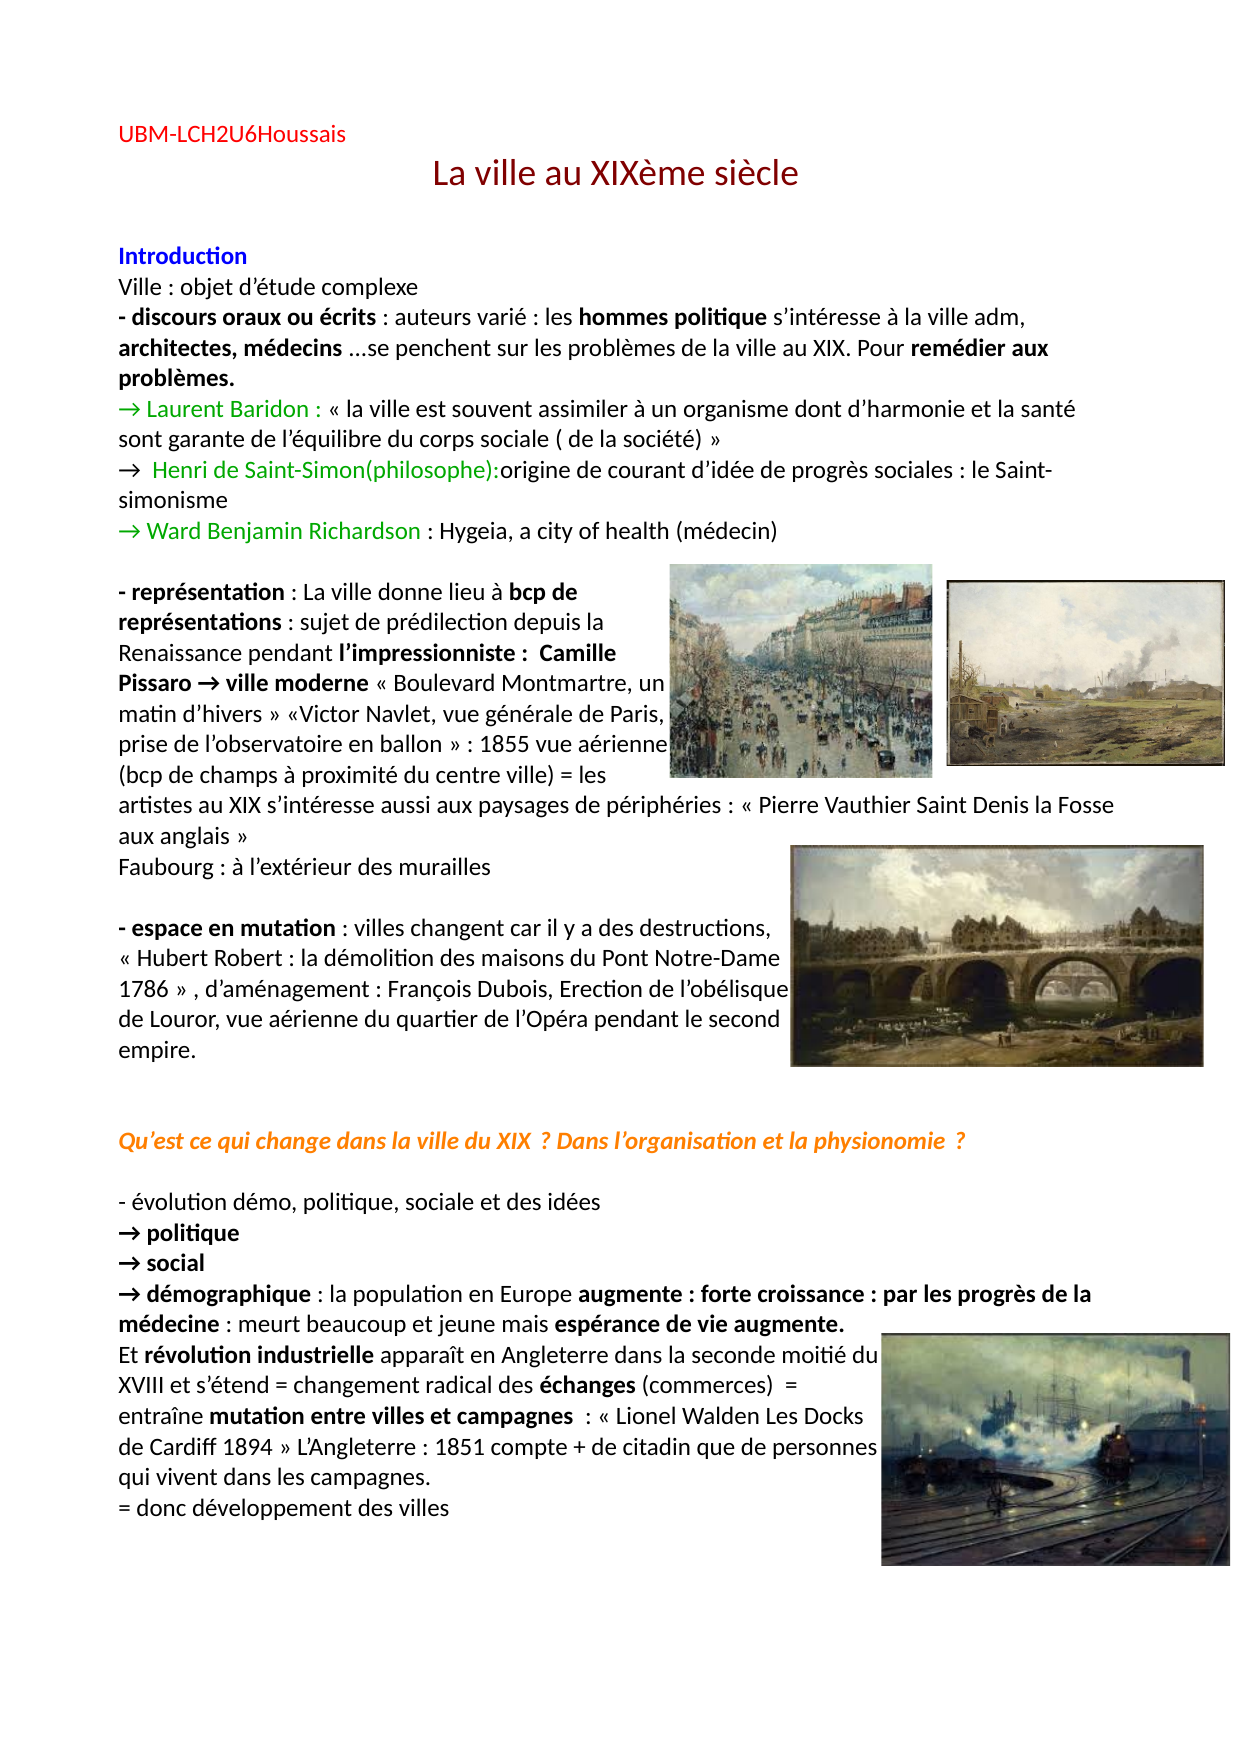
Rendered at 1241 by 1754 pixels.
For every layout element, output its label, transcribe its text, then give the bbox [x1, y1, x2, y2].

text → social [118, 1247, 1122, 1278]
text Ville : objet d’étude complexe [118, 271, 1122, 301]
text → démographique : la population en Europe augmente : forte croissance : par les progrès de la médecine : meurt beaucoup et jeune mais espérance de vie augmente. [118, 1278, 1122, 1339]
text → Laurent Baridon : « la ville est souvent assimiler à un organisme dont d’harmonie et la santé sont garante de l’équilibre du corps sociale ( de la société) » [118, 393, 1122, 454]
text Et révolution industrielle apparaît en Angleterre dans la seconde moitié du XVIII et s’étend = changement radical des échanges (commerces) = entraîne mutation entre villes et campagnes : « Lionel Walden Les Docks de Cardiff 1894 » L’Angleterre : 1851 compte + de citadin que de personnes qui vivent dans les campagnes. [118, 1339, 881, 1492]
text → politique [118, 1217, 1122, 1247]
picture [881, 1333, 1231, 1566]
text La ville au XIXème siècle [118, 149, 1122, 194]
text - discours oraux ou écrits : auteurs varié : les hommes politique s’intéresse à la ville adm, architectes, médecins ...se penchent sur les problèmes de la ville au XIX. Pour remédier aux problèmes. [118, 301, 1122, 393]
picture [669, 564, 933, 778]
text Faubourg : à l’extérieur des murailles [118, 851, 790, 881]
text = donc développement des villes [118, 1492, 881, 1522]
picture [790, 845, 1204, 1067]
text Qu’est ce qui change dans la ville du XIX ? Dans l’organisation et la physionomie ? [118, 1125, 1122, 1156]
text → Henri de Saint-Simon(philosophe):origine de courant d’idée de progrès sociales : le Saint-simonisme [118, 454, 1122, 515]
text UBM-LCH2U6Houssais [118, 118, 1122, 149]
text - évolution démo, politique, sociale et des idées [118, 1186, 1122, 1217]
text - espace en mutation : villes changent car il y a des destructions, « Hubert Robert : la démolition des maisons du Pont Notre-Dame 1786 » , d’aménagement : François Dubois, Erection de l’obélisque de Louror, vue aérienne du quartier de l’Opéra pendant le second empire. [118, 912, 790, 1064]
text → Ward Benjamin Richardson : Hygeia, a city of health (médecin) [118, 515, 1122, 546]
text Introduction [118, 240, 1122, 271]
text - représentation : La ville donne lieu à bcp de représentations : sujet de prédilection depuis la Renaissance pendant l’impressionniste : Camille Pissaro → ville moderne « Boulevard Montmartre, un matin d’hivers » «Victor Navlet, vue générale de Paris, prise de l’observatoire en ballon » : 1855 vue aérienne (bcp de champs à proximité du centre ville) = les artistes au XIX s’intéresse aussi aux paysages de périphéries : « Pierre Vauthier Saint Denis la Fosse aux anglais » [118, 576, 1122, 851]
picture [946, 580, 1225, 766]
